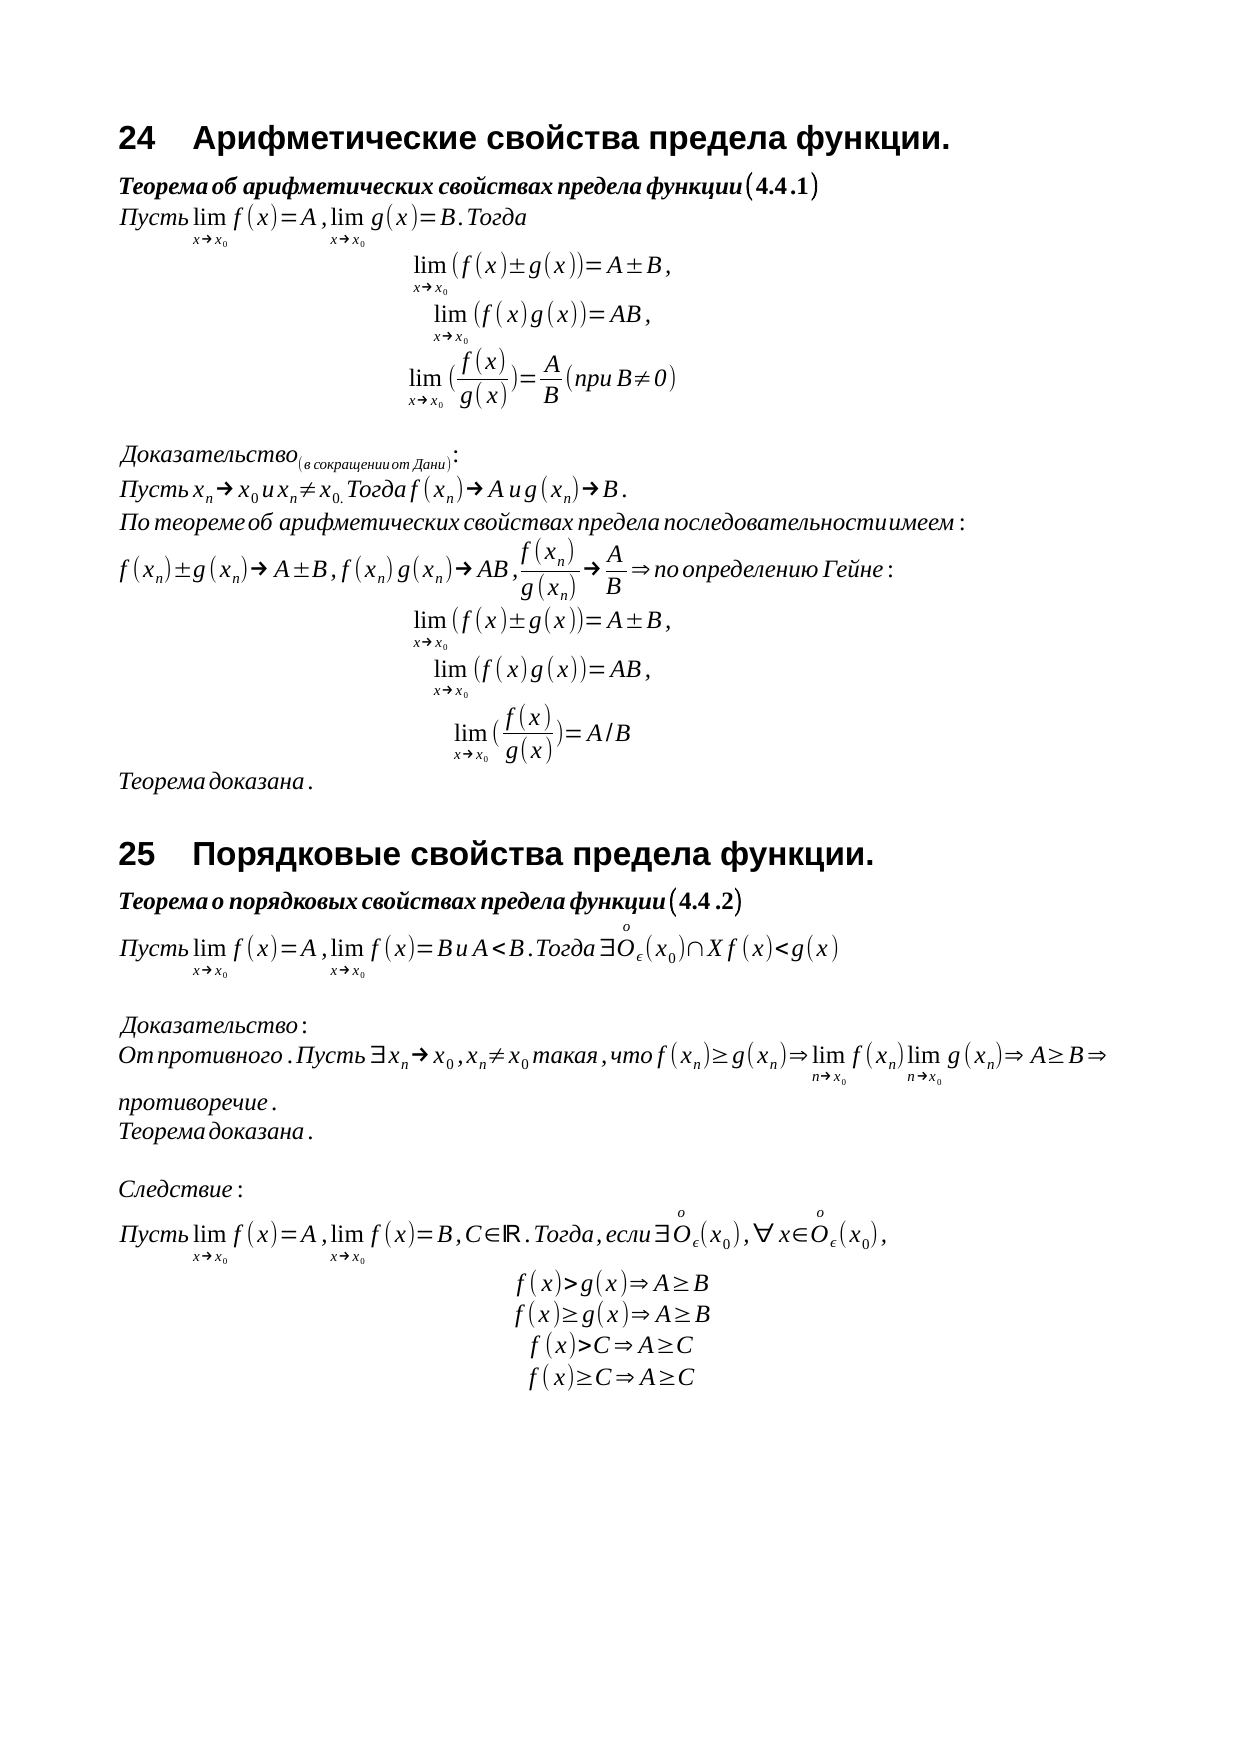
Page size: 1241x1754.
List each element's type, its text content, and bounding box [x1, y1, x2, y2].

subtitle Арифметические свойства предела функции. [118, 118, 1122, 157]
subtitle Порядковые свойства предела функции. [118, 834, 1122, 872]
